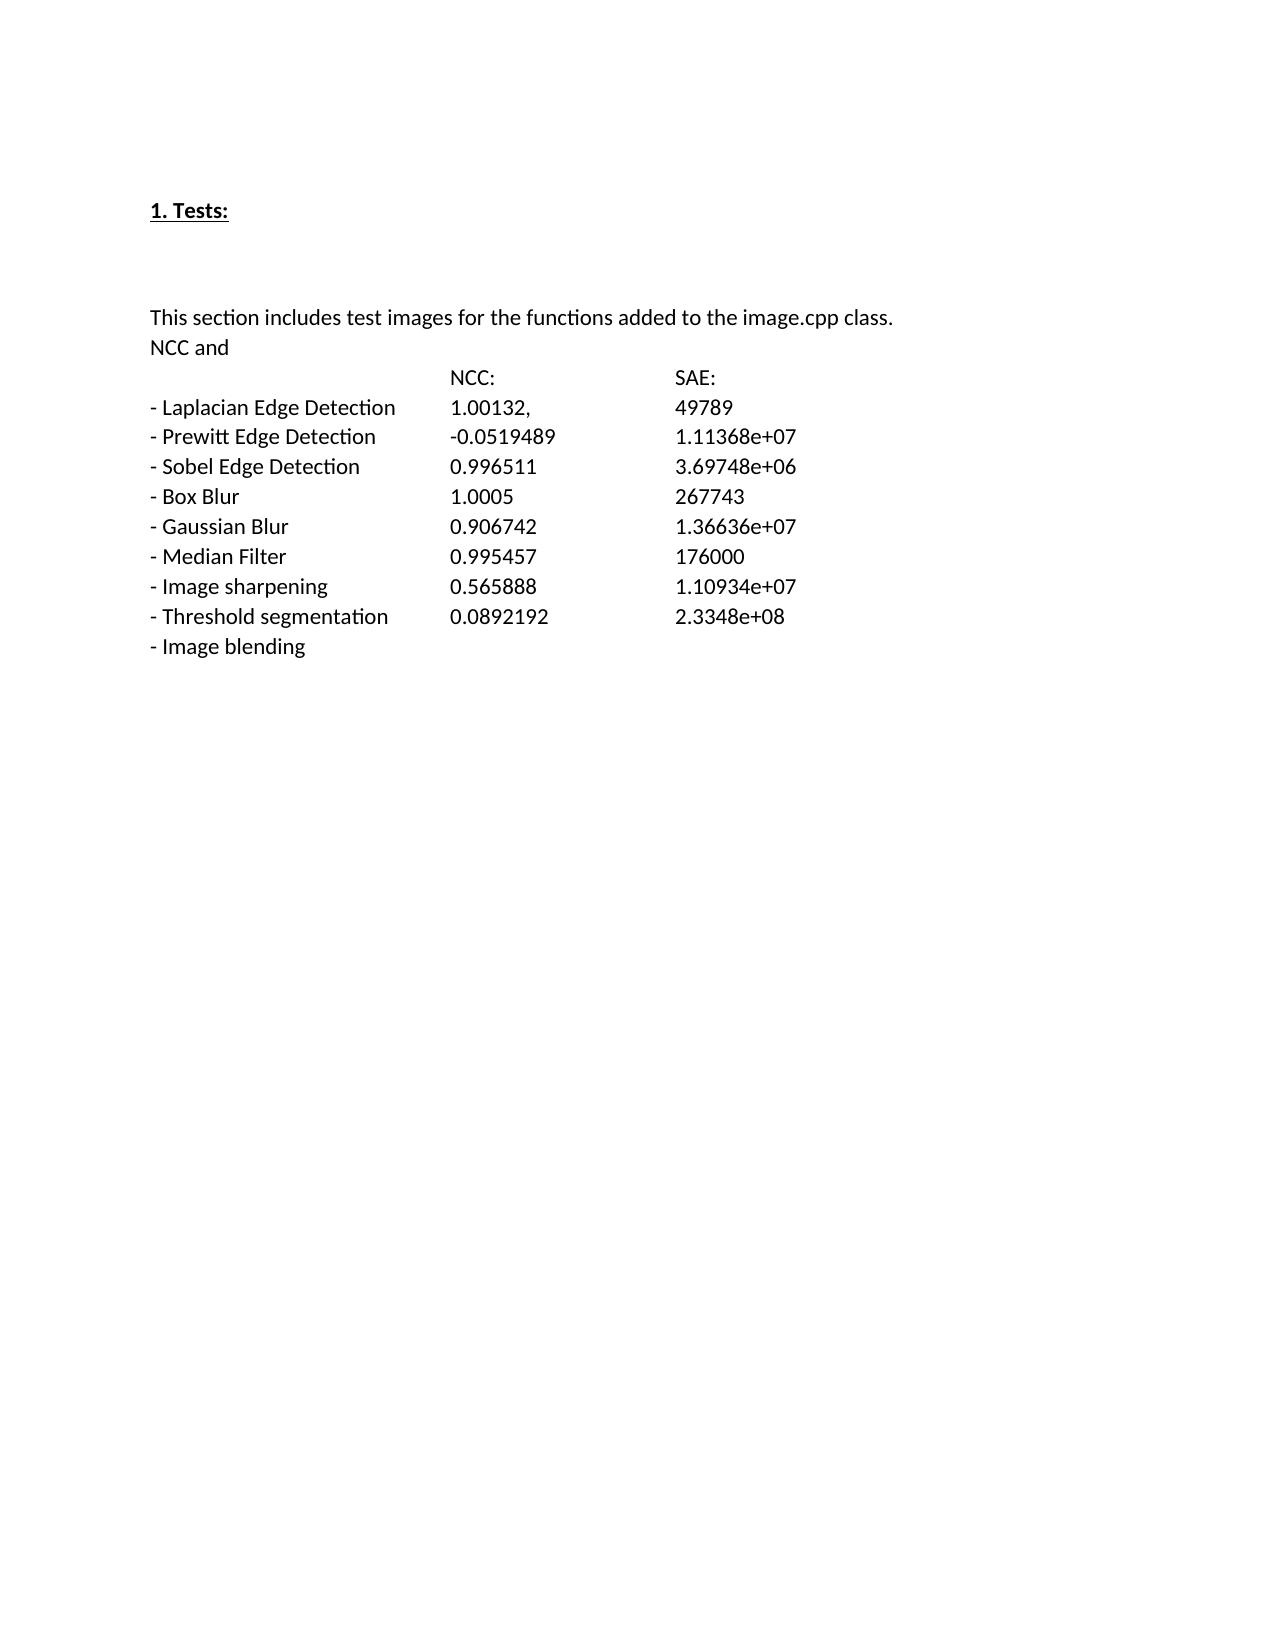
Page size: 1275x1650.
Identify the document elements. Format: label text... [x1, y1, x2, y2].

text This section includes test images for the functions added to the image.cpp class. NCC and NCC: SAE: - Laplacian Edge Detection 1.00132, 49789 - Prewitt Edge Detection -0.0519489 1.11368e+07 - Sobel Edge Detection 0.996511 3.69748e+06 - Box Blur 1.0005 267743 - Gaussian Blur 0.906742 1.36636e+07 - Median Filter 0.995457 176000 - Image sharpening 0.565888 1.10934e+07 - Threshold segmentation 0.0892192 2.3348e+08 - Image blending [150, 303, 1125, 660]
text 1. Tests: [150, 197, 1125, 284]
